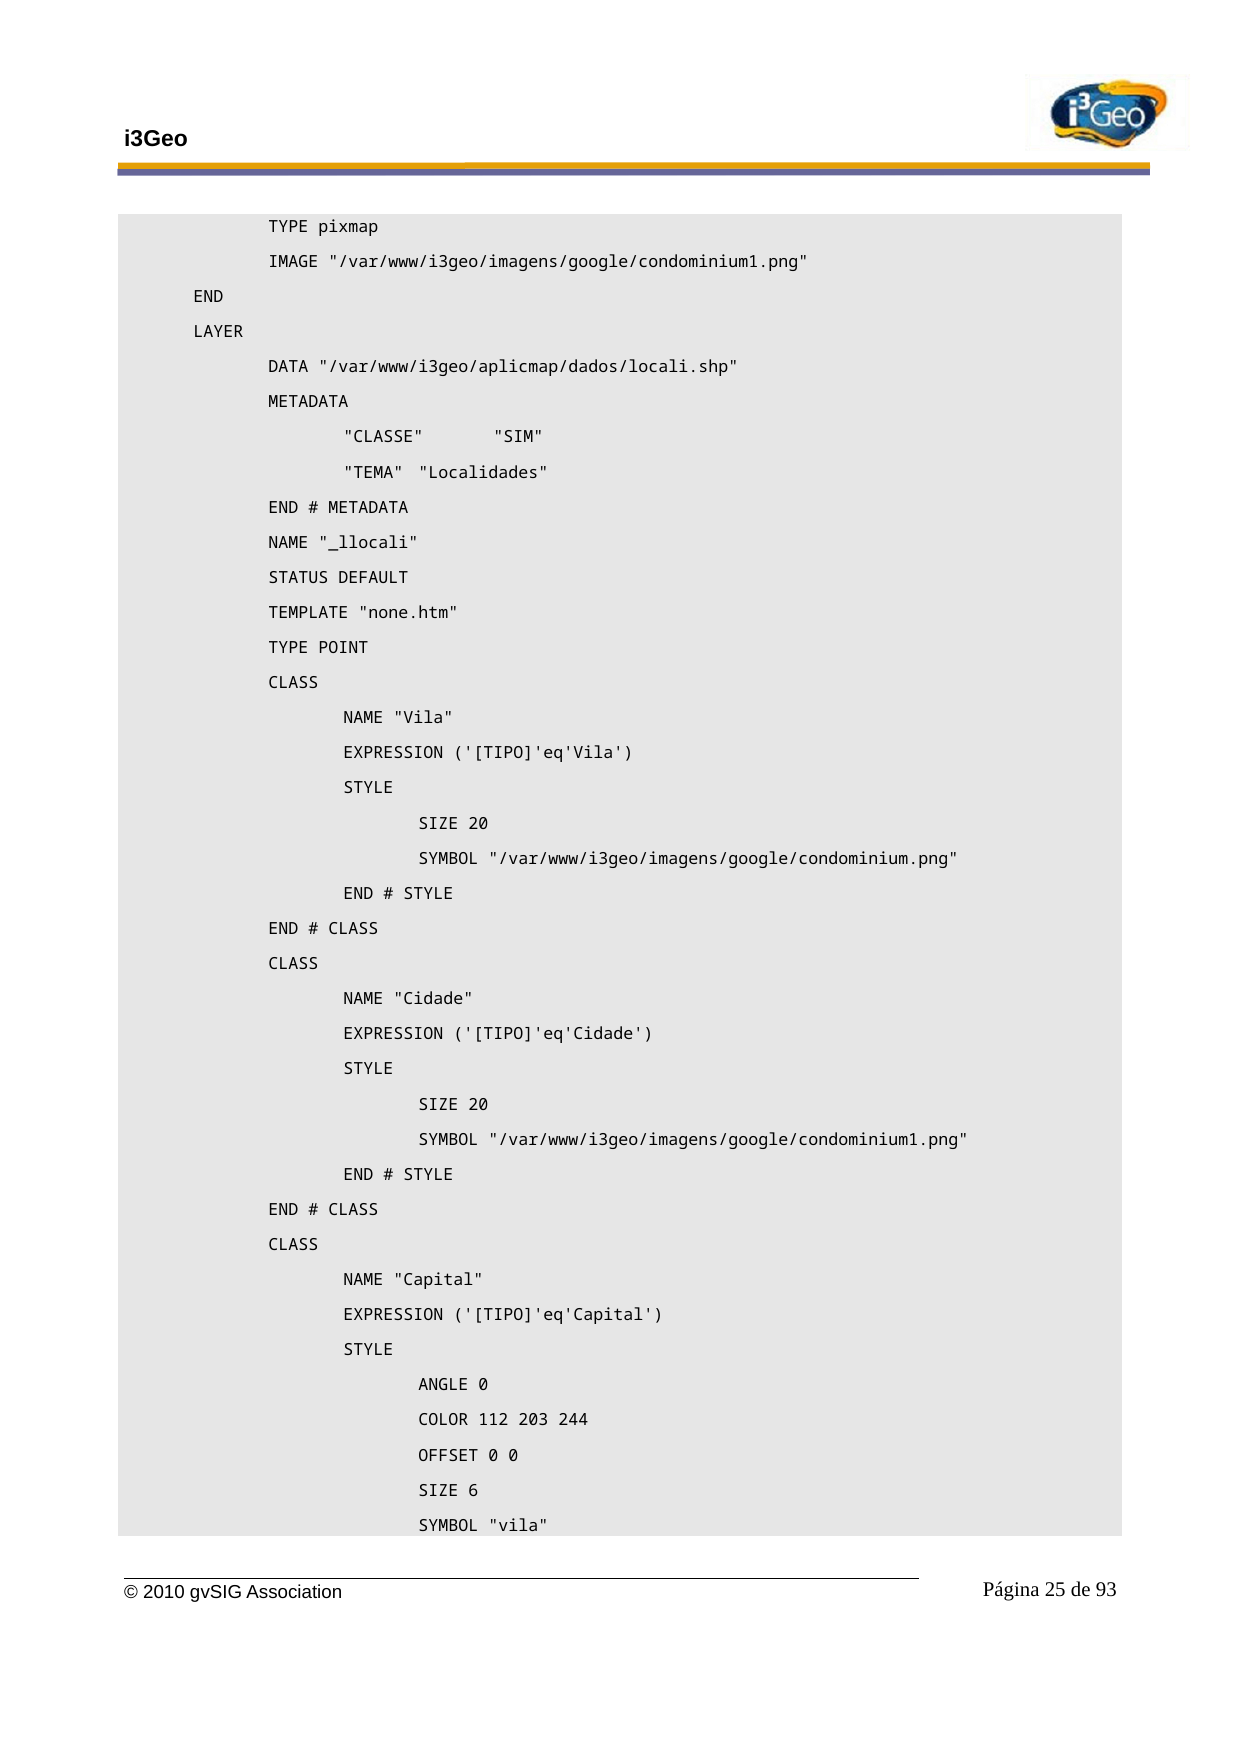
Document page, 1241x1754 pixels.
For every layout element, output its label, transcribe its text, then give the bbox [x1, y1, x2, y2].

text EXPRESSION ('[TIPO]'eq'Cidade') [118, 1022, 1122, 1044]
text TYPE POINT [118, 636, 1122, 658]
text STATUS DEFAULT [118, 566, 1122, 588]
text END # STYLE [118, 1162, 1122, 1185]
text IMAGE "/var/www/i3geo/imagens/google/condominium1.png" [118, 249, 1122, 272]
text STYLE [118, 1338, 1122, 1361]
text NAME "Capital" [118, 1268, 1122, 1290]
text OFFSET 0 0 [118, 1443, 1122, 1466]
text EXPRESSION ('[TIPO]'eq'Capital') [118, 1303, 1122, 1325]
text SYMBOL "/var/www/i3geo/imagens/google/condominium.png" [118, 846, 1122, 869]
text SIZE 20 [118, 811, 1122, 834]
text SYMBOL "/var/www/i3geo/imagens/google/condominium1.png" [118, 1127, 1122, 1150]
text NAME "Cidade" [118, 987, 1122, 1009]
text END # CLASS [118, 1197, 1122, 1220]
text CLASS [118, 671, 1122, 693]
text TYPE pixmap [118, 214, 1122, 237]
text SIZE 20 [118, 1092, 1122, 1115]
text "TEMA" "Localidades" [118, 460, 1122, 483]
text NAME "Vila" [118, 706, 1122, 729]
text ANGLE 0 [118, 1373, 1122, 1396]
text EXPRESSION ('[TIPO]'eq'Vila') [118, 741, 1122, 764]
text NAME "_llocali" [118, 530, 1122, 553]
text TEMPLATE "none.htm" [118, 601, 1122, 623]
text END # CLASS [118, 917, 1122, 939]
text END [118, 285, 1122, 307]
text LAYER [118, 320, 1122, 342]
text END # METADATA [118, 495, 1122, 518]
text END # STYLE [118, 881, 1122, 904]
text CLASS [118, 952, 1122, 974]
picture [1025, 74, 1191, 151]
text SYMBOL "vila" [118, 1513, 1122, 1536]
text STYLE [118, 1057, 1122, 1080]
text SIZE 6 [118, 1478, 1122, 1501]
text STYLE [118, 776, 1122, 799]
text METADATA [118, 390, 1122, 413]
text COLOR 112 203 244 [118, 1408, 1122, 1431]
text DATA "/var/www/i3geo/aplicmap/dados/locali.shp" [118, 355, 1122, 378]
text CLASS [118, 1232, 1122, 1255]
text "CLASSE" "SIM" [118, 425, 1122, 448]
